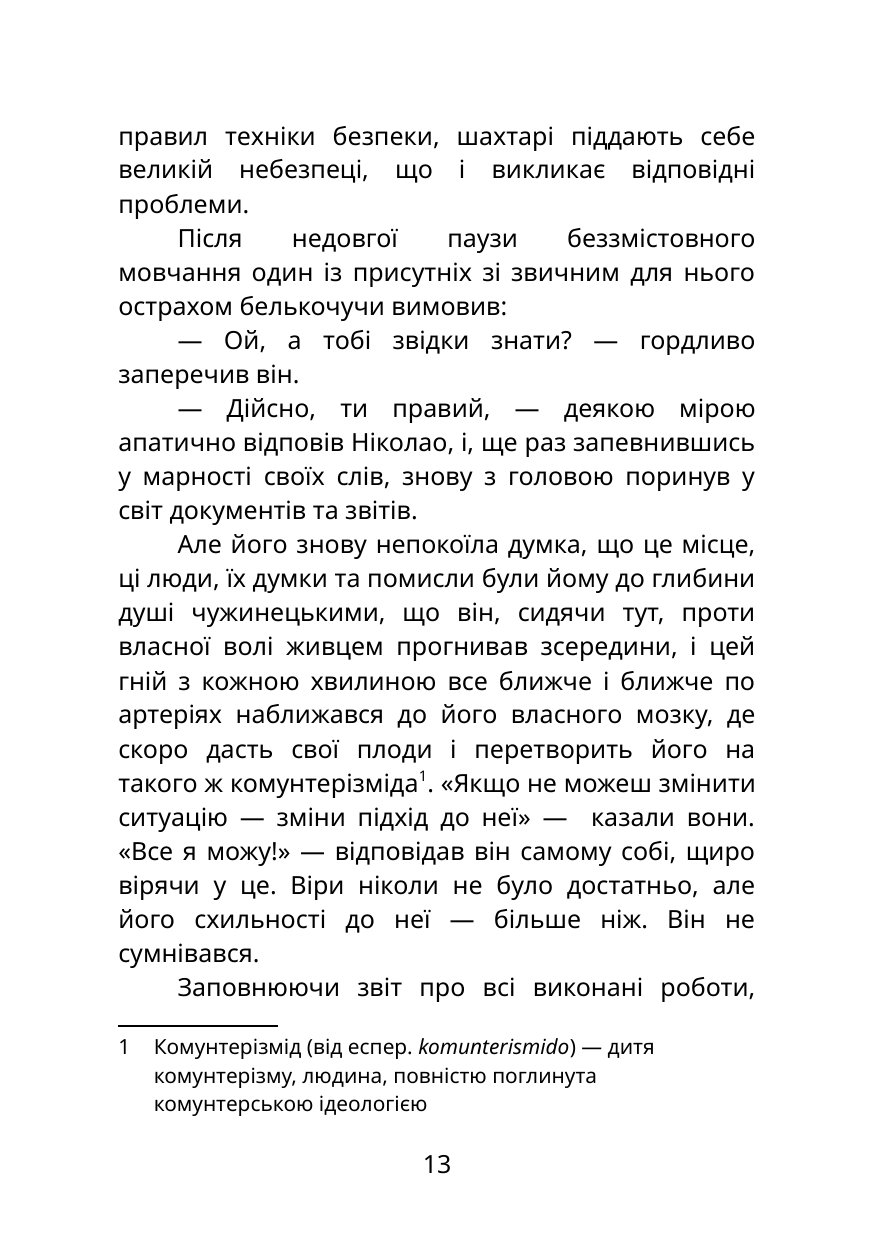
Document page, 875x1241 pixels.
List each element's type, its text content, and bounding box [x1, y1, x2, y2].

text — Ой, а тобі звідки знати? — гордливо заперечив він. [118, 322, 756, 391]
text Заповнюючи звіт про всі виконані роботи, [118, 970, 756, 1004]
text — Дійсно, ти правий, — деякою мірою апатично відповів Ніколао, і, ще раз запевнившись у марності своїх слів, знову з головою поринув у світ документів та звітів. [118, 391, 756, 527]
text Після недовгої паузи беззмістовного мовчання один із присутніх зі звичним для нього острахом белькочучи вимовив: [118, 220, 756, 322]
text Але його знову непокоїла думка, що це місце, ці люди, їх думки та помисли були йому до глибини душі чужинецькими, що він, сидячи тут, проти власної волі живцем прогнивав зсередини, і цей гній з кожною хвилиною все ближче і ближче по артеріях наближався до його власного мозку, де скоро дасть свої плоди і перетворить його на такого ж комунтерізміда. «Якщо не можеш змінити ситуацію — зміни підхід до неї» — казали вони. «Все я можу!» — відповідав він самому собі, щиро вірячи у це. Віри ніколи не було достатньо, але його схильності до неї — більше ніж. Він не сумнівався. [118, 527, 756, 970]
text Комунтерізмід (від еспер. komunterismido) — дитя комунтерізму, людина, повністю поглинута комунтерською ідеологією [118, 1032, 756, 1118]
text правил техніки безпеки, шахтарі піддають себе великій небезпеці, що і викликає відповідні проблеми. [118, 118, 756, 220]
